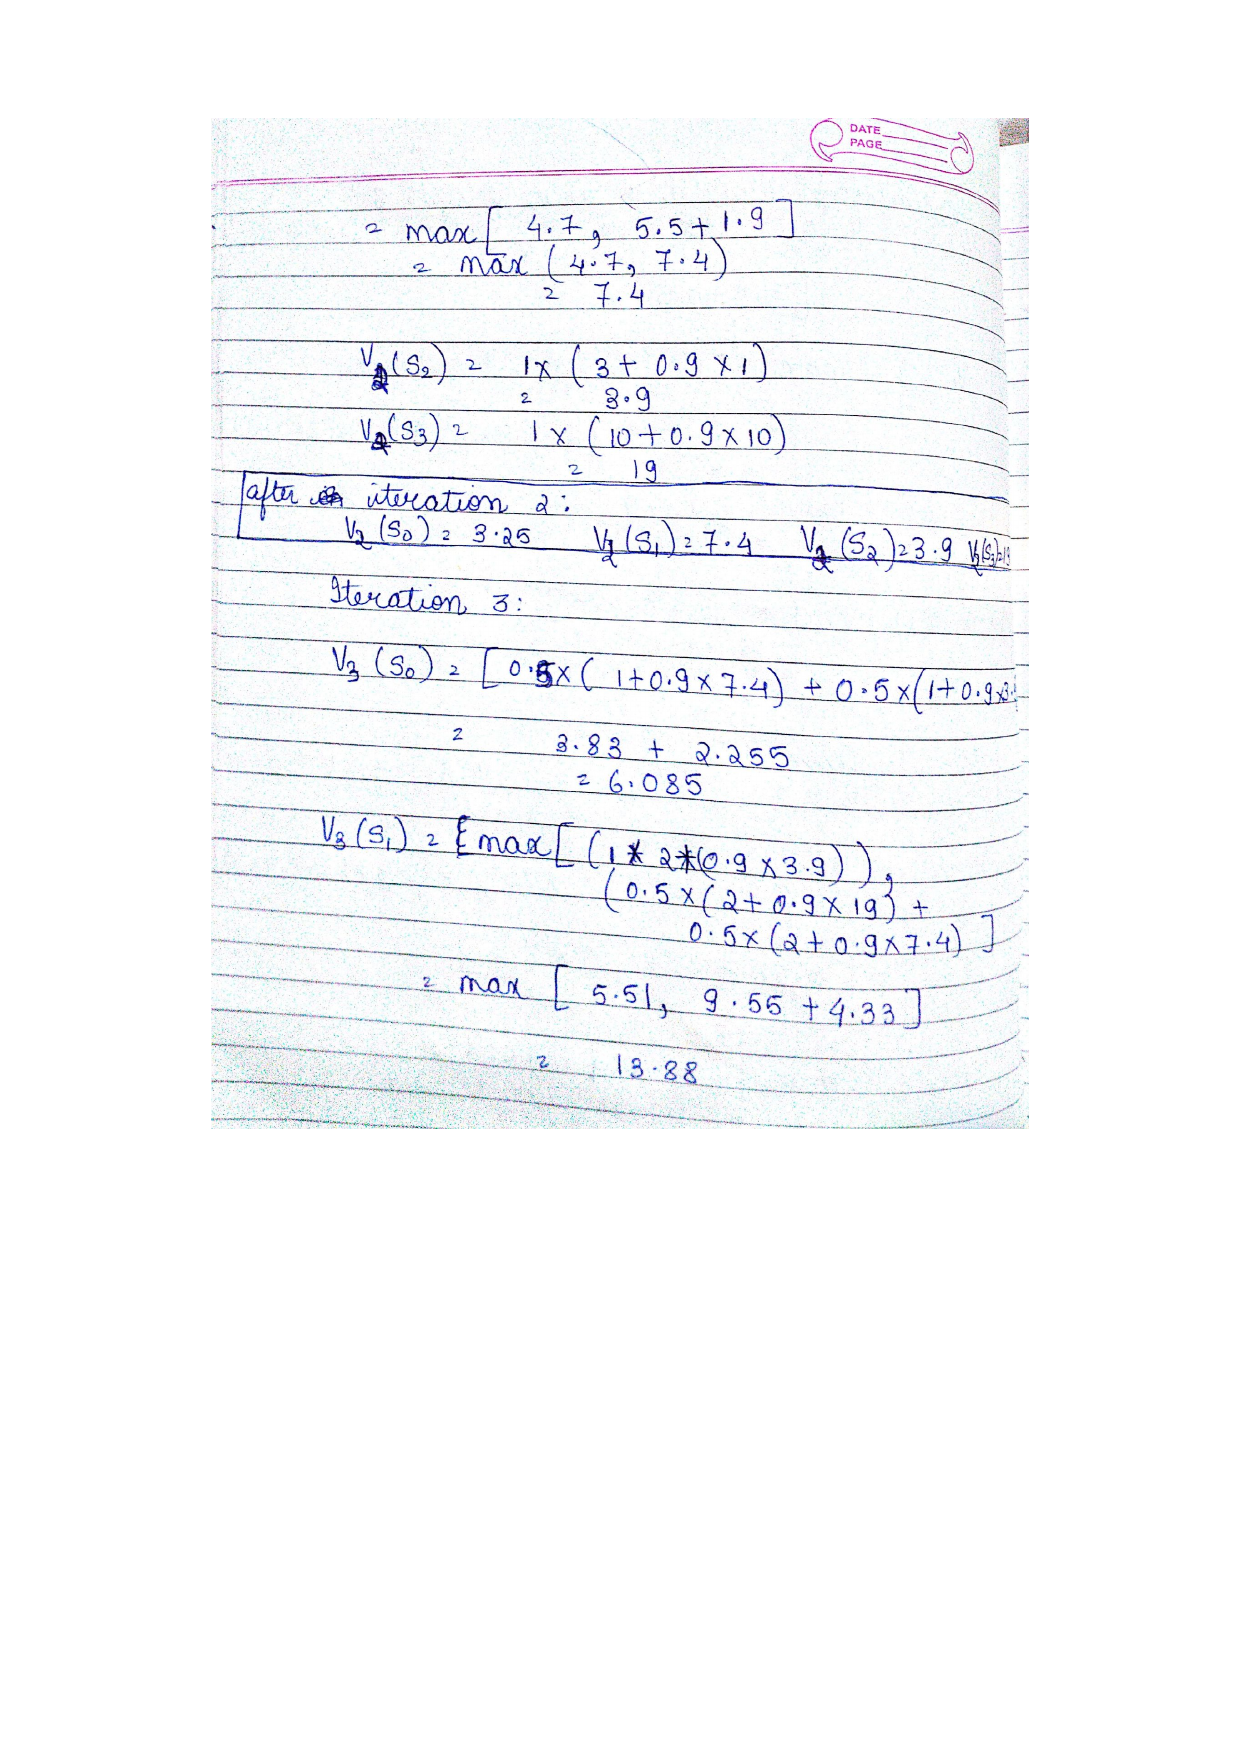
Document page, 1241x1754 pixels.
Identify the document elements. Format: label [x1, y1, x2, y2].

picture [211, 118, 1029, 1129]
